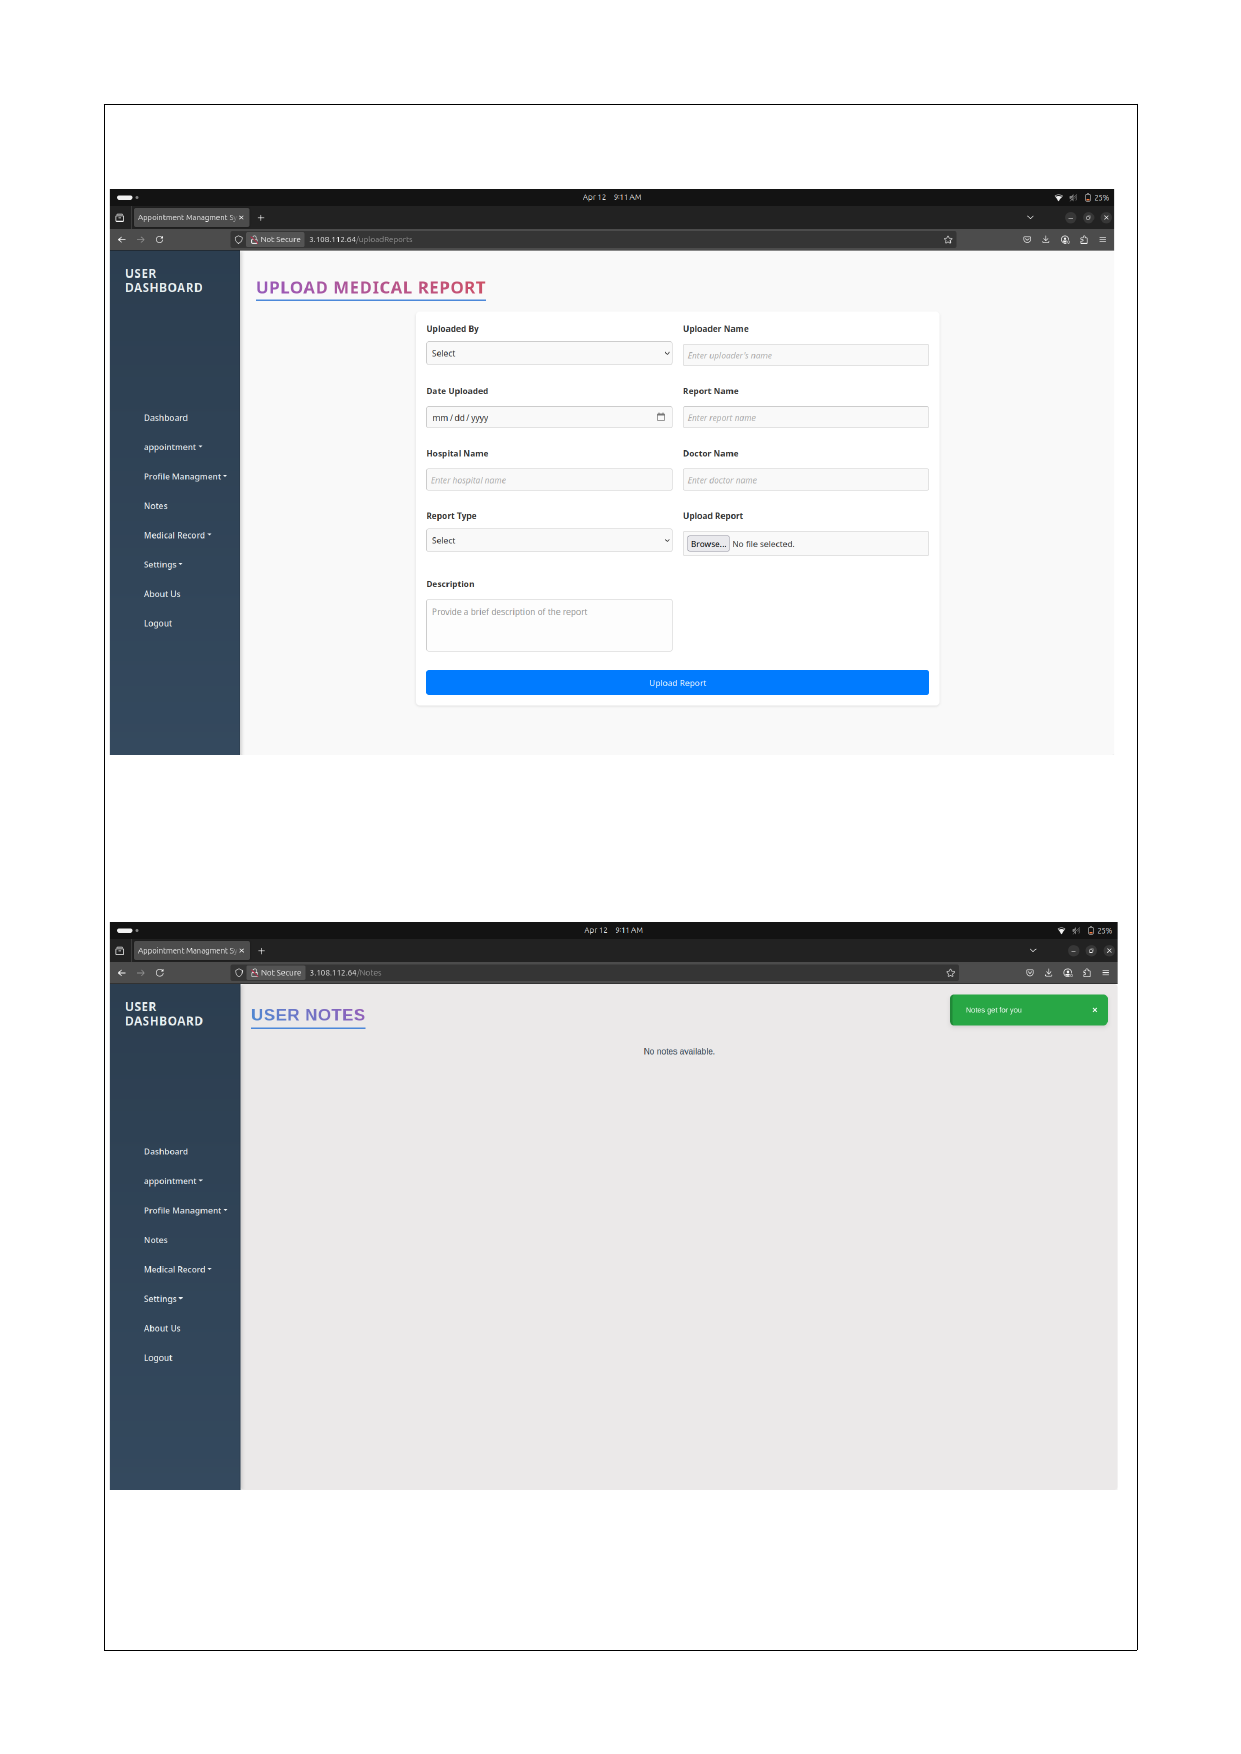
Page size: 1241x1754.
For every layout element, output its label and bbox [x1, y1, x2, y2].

picture [109, 189, 1115, 755]
picture [109, 922, 1118, 1490]
